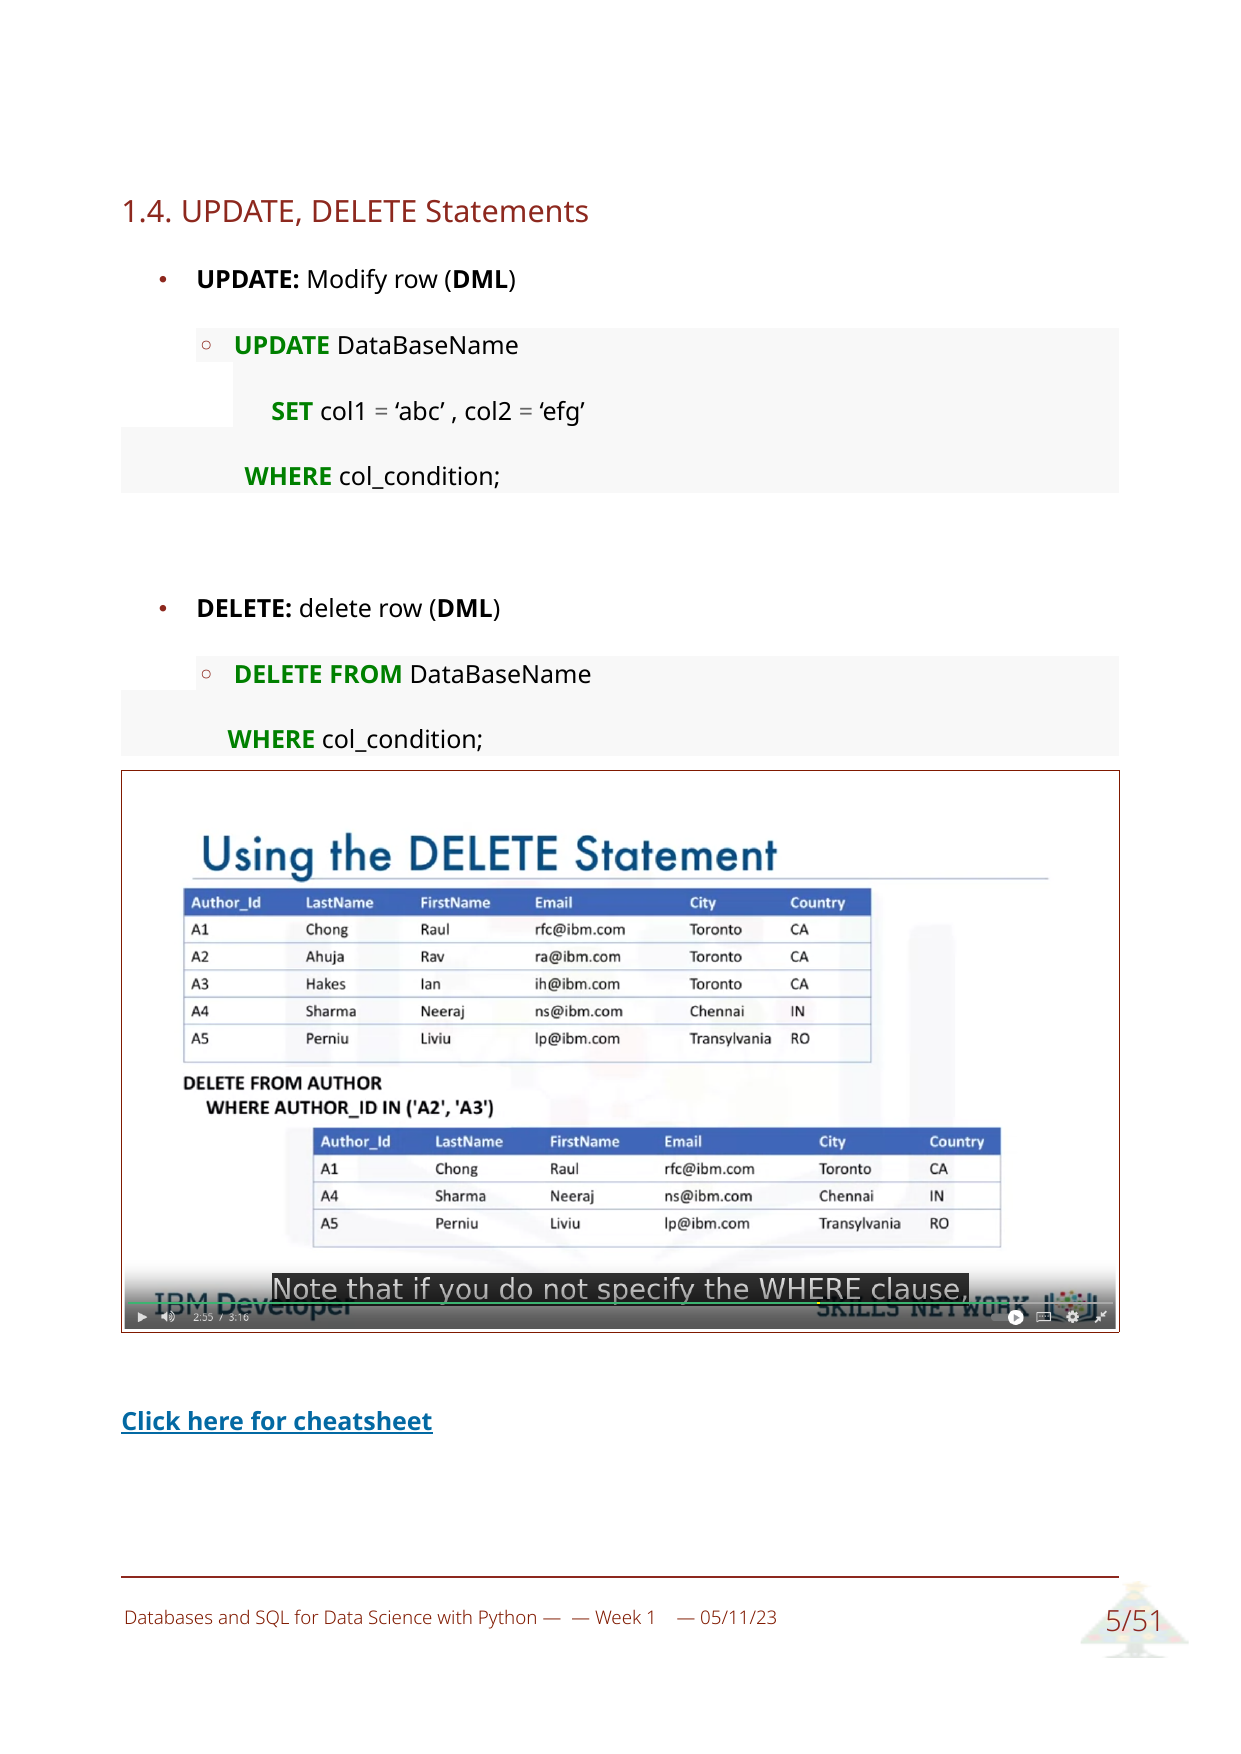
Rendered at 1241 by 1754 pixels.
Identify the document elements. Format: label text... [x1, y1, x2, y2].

text WHERE col_condition; [121, 459, 1119, 493]
list DELETE: delete row (DML) [158, 591, 1119, 624]
picture [124, 773, 1116, 1329]
subtitle UPDATE, DELETE Statements [121, 190, 1119, 232]
text WHERE col_condition; [121, 722, 1119, 756]
list UPDATE DataBaseName [196, 328, 1119, 362]
list DELETE FROM DataBaseName [196, 656, 1119, 690]
list SET col1 = ‘abc’ , col2 = ‘efg’ [233, 393, 1119, 427]
text Click here for cheatsheet [121, 1403, 1119, 1437]
list UPDATE: Modify row (DML) [158, 262, 1119, 296]
